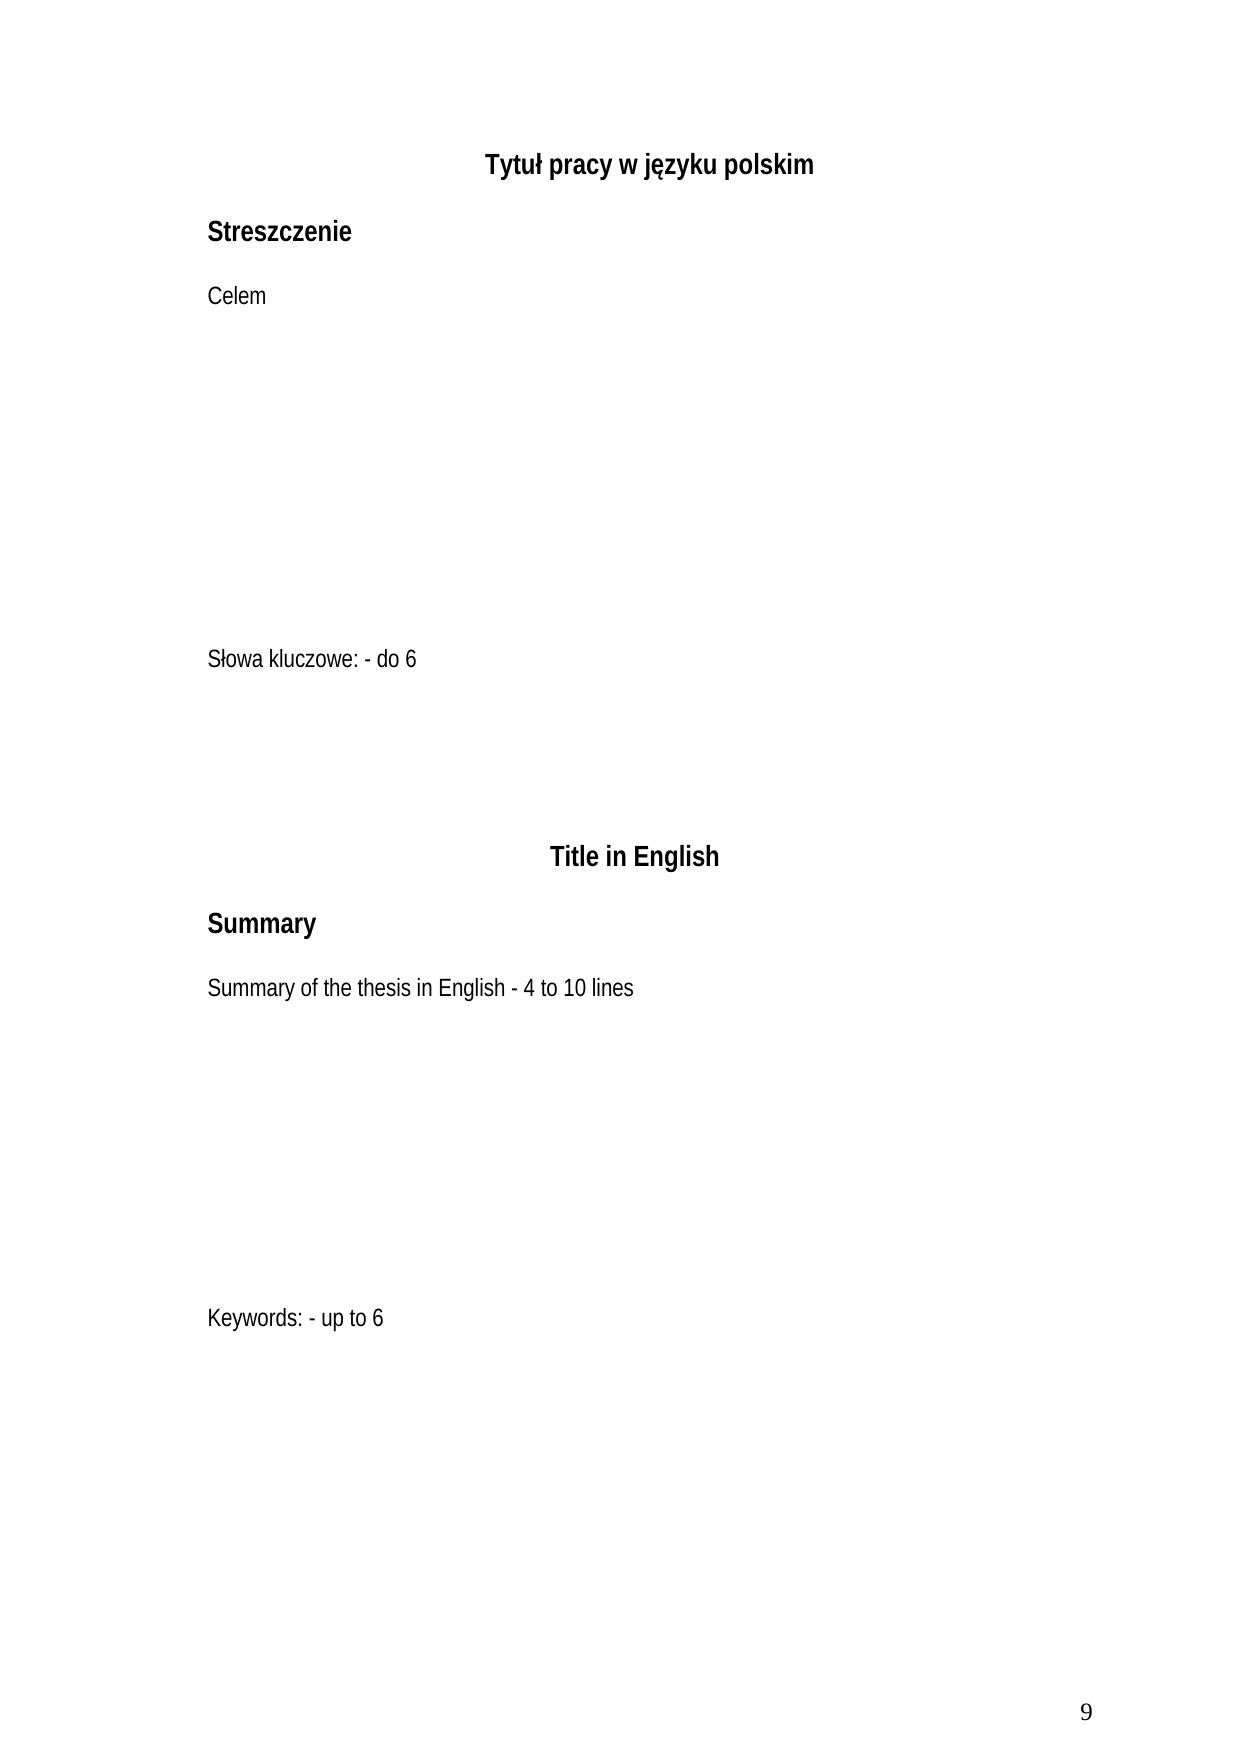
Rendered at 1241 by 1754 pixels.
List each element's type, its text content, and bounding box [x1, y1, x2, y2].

text Summary [177, 906, 1092, 940]
subtitle Title in English [177, 839, 1092, 873]
text Streszczenie [177, 214, 1092, 247]
text Summary of the thesis in English - 4 to 10 lines [177, 973, 1092, 1002]
text Keywords: - up to 6 [177, 1303, 1092, 1331]
text Słowa kluczowe: - do 6 [177, 644, 1092, 672]
text Tytuł pracy w języku polskim [177, 147, 1092, 180]
text Celem [177, 281, 1092, 309]
